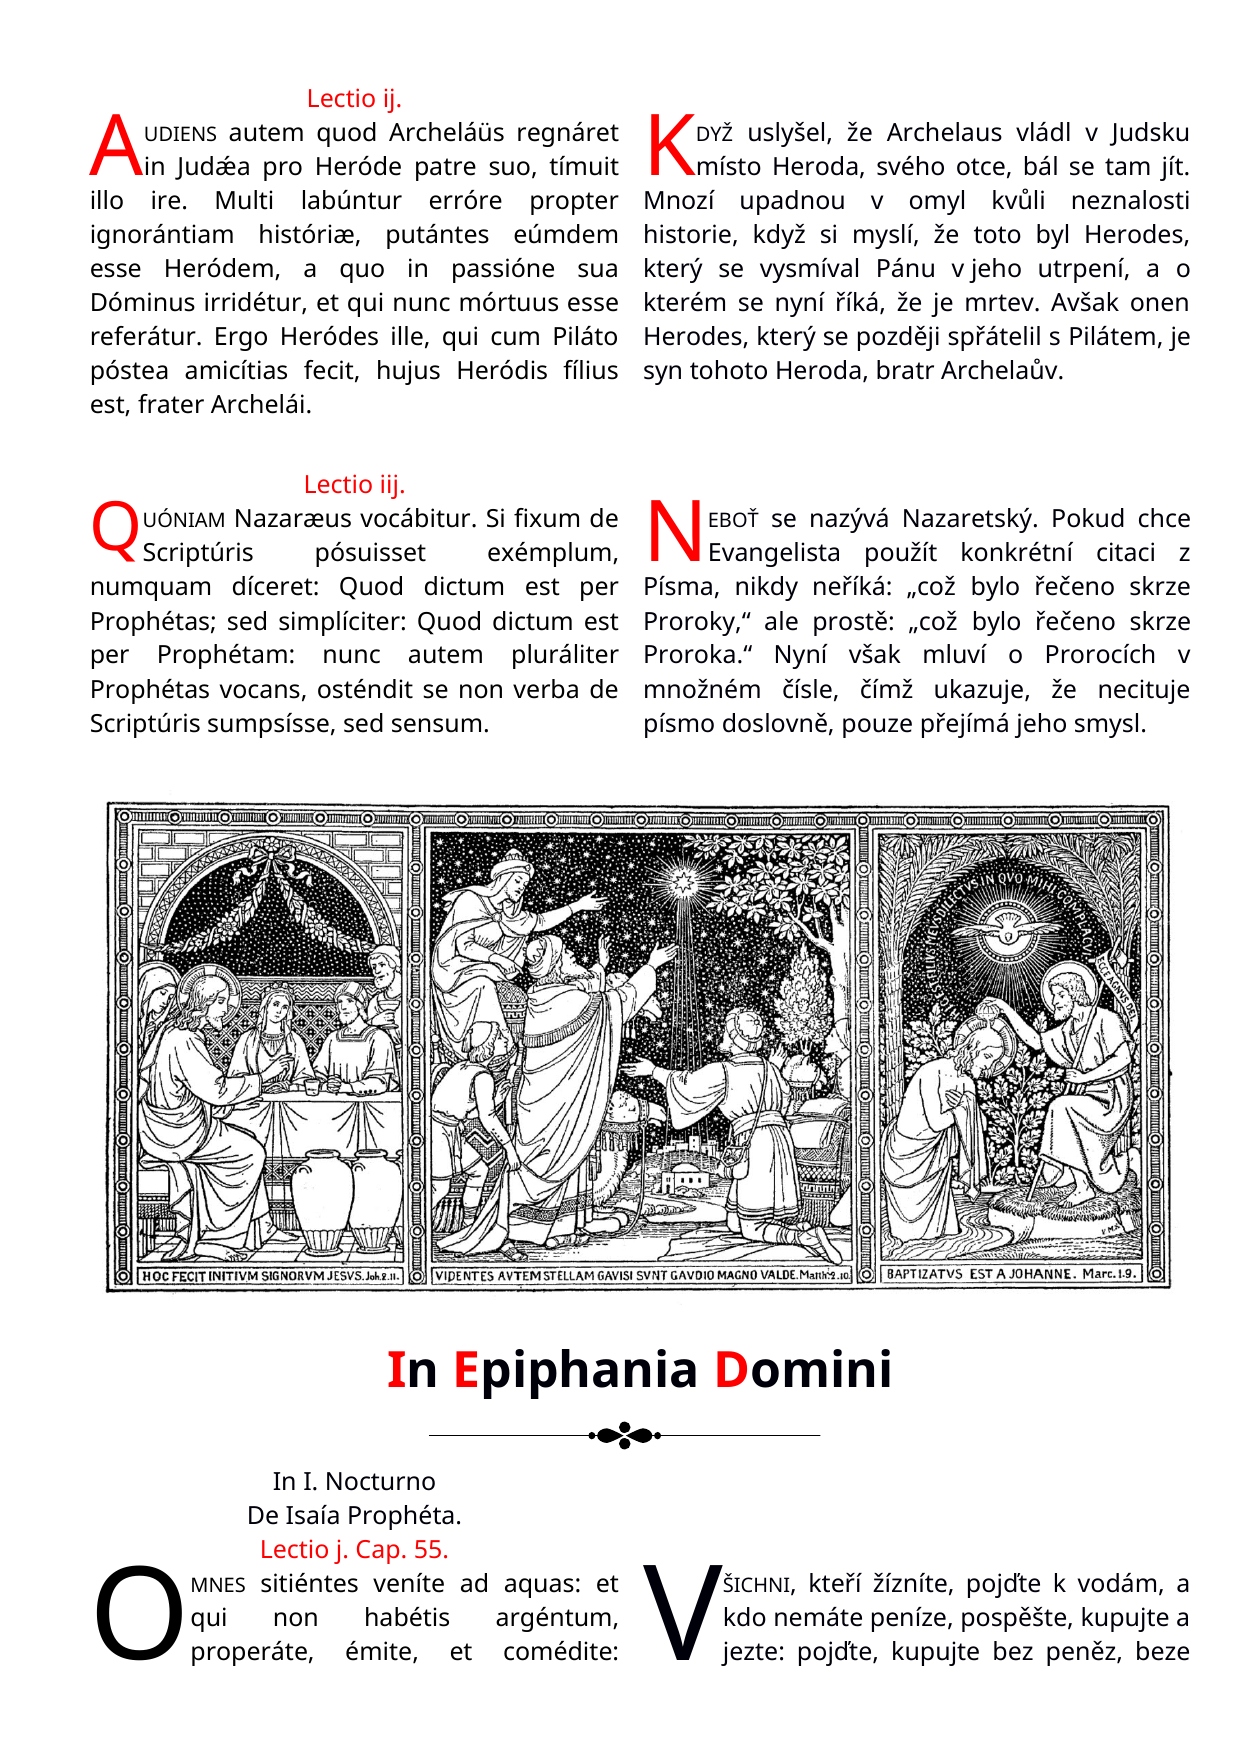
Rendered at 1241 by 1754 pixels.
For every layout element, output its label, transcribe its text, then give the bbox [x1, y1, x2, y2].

table_cell Všichni, kteří žízníte, pojďte k vodám, a kdo nemáte peníze, pospěšte, kupujte a jezte: pojďte, kupujte bez peněz, beze [631, 1458, 1203, 1674]
table_cell In I. Nocturno De Isaía Prophéta. Lectio j. Cap. 55. Omnes sitiéntes veníte ad aquas: et qui non habétis argéntum, properáte, émite, et comédite: veníte, émite absque argénto, et absque ulla commutatióne vinum et lac. Quare appénditis argéntum non in pánibus, et labórem vestrum non in saturitáte? Audíte audiéntes me, et comedite bonum, et delectábitur in crassitudine ánima vestra. Inclináte aurem vestram, et veníte ad me: audíte, et vivet ánima vestra, et fériam vobíscum pactum sempitérnum, misericórdias David fidéles. Ecce testem pópulis dedi eum, ducem ac praeceptorem Géntibus. [78, 1458, 631, 1674]
picture [91, 790, 1185, 1306]
table_cell Neboť se nazývá Nazaretský. Pokud chce Evangelista použít konkrétní citaci z Písma, nikdy neříká: „což bylo řečeno skrze Proroky,“ ale prostě: „což bylo řečeno skrze Proroka.“ Nyní však mluví o Prorocích v množném čísle, čímž ukazuje, že necituje písmo doslovně, pouze přejímá jeho smysl. [631, 461, 1203, 779]
table_cell In Epiphania Domini [78, 779, 1203, 1458]
table_cell Lectio iij. Quóniam Nazaræus vocábitur. Si fixum de Scriptúris pósuisset exémplum, numquam díceret: Quod dictum est per Prophétas; sed simplíciter: Quod dictum est per Prophétam: nunc autem pluráliter Prophétas vocans, osténdit se non verba de Scriptúris sumpsísse, sed sensum. [78, 461, 631, 779]
table_cell Když uslyšel, že Archelaus vládl v Judsku místo Heroda, svého otce, bál se tam jít. Mnozí upadnou v omyl kvůli neznalosti historie, když si myslí, že toto byl Herodes, který se vysmíval Pánu v jeho utrpení, a o kterém se nyní říká, že je mrtev. Avšak onen Herodes, který se později spřátelil s Pilátem, je syn tohoto Heroda, bratr Archelaův. [631, 74, 1203, 461]
table_cell Lectio ij. Audiens autem quod Archeláüs regnáret in Judǽa pro Heróde patre suo, tímuit illo ire. Multi labúntur erróre propter ignorántiam históriæ, putántes eúmdem esse Heródem, a quo in passióne sua Dóminus irridétur, et qui nunc mórtuus esse referátur. Ergo Heródes ille, qui cum Piláto póstea amicítias fecit, hujus Heródis fílius est, frater Archelái. [78, 74, 631, 461]
